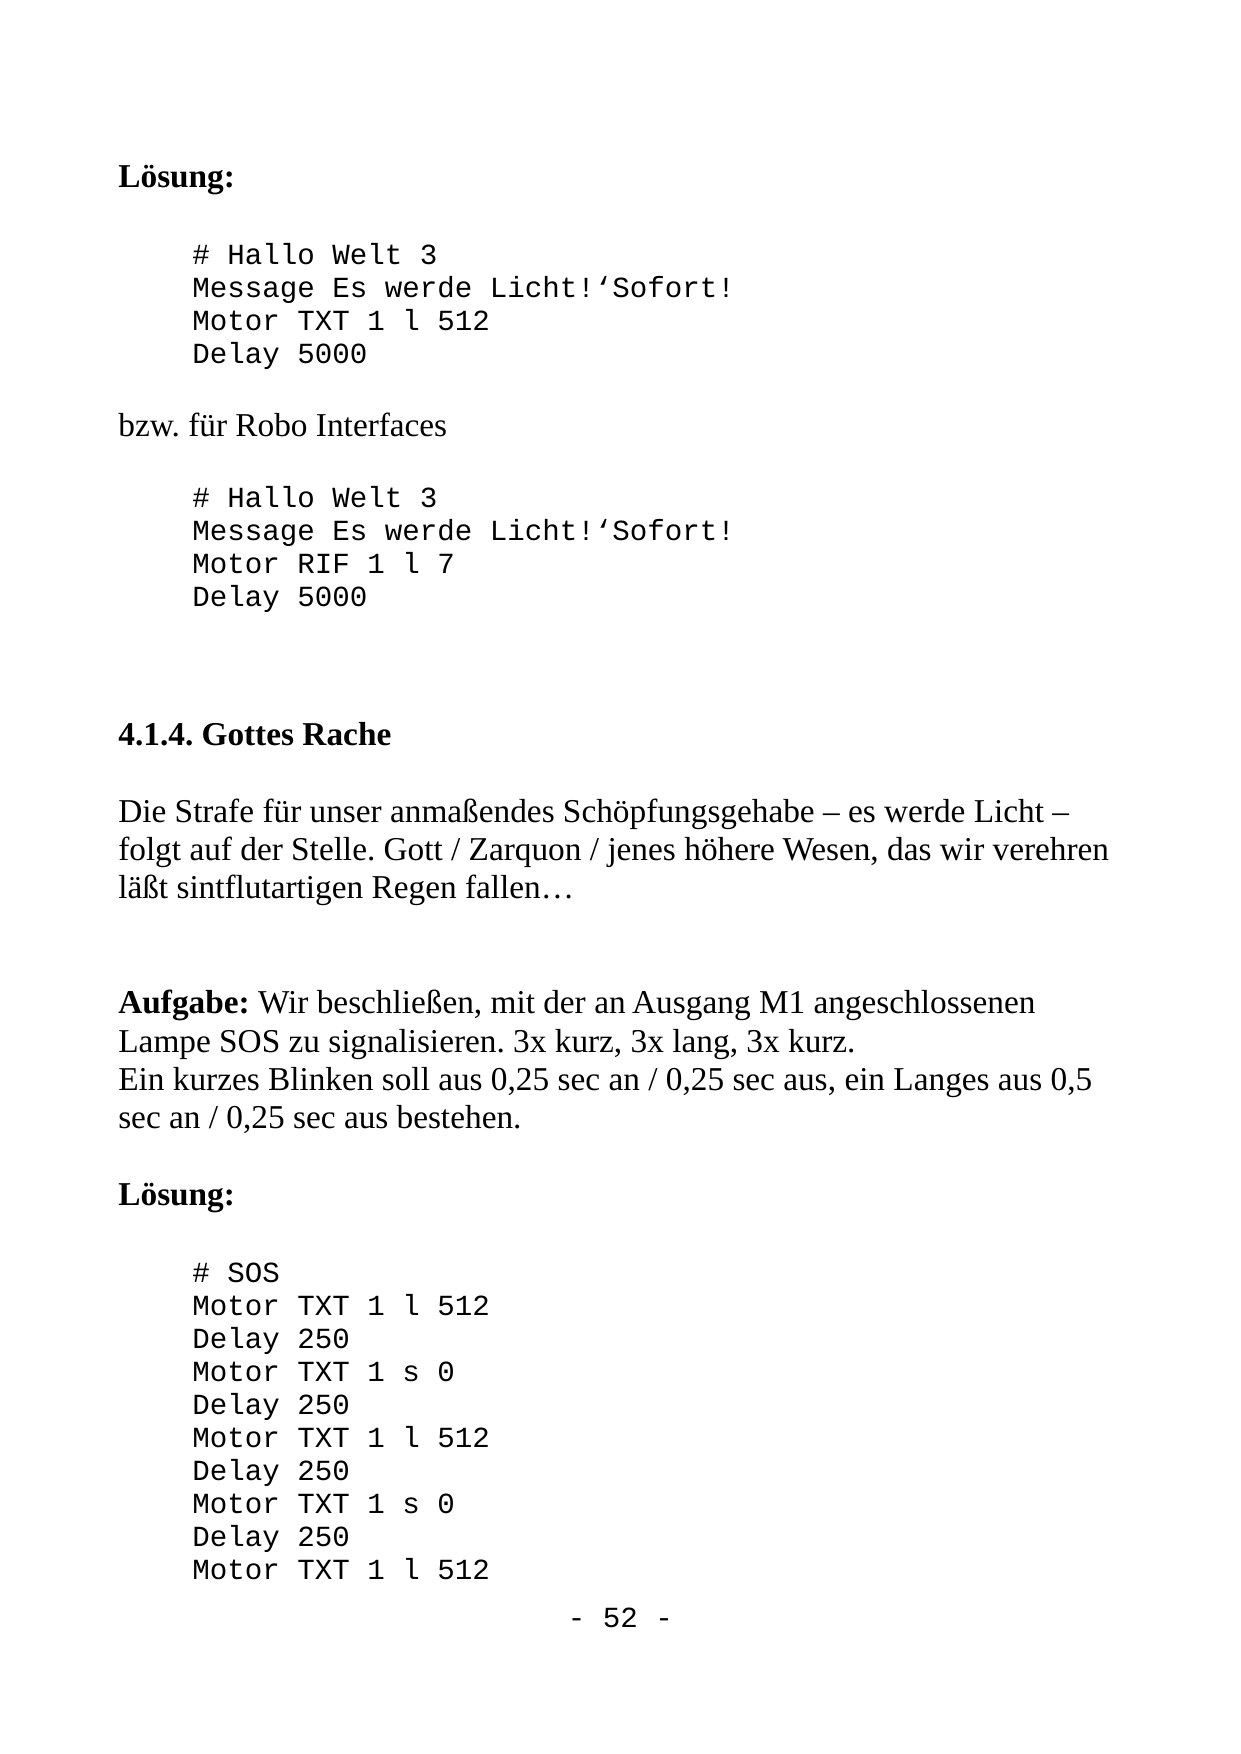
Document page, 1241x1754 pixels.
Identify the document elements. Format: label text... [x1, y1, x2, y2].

text Ein kurzes Blinken soll aus 0,25 sec an / 0,25 sec aus, ein Langes aus 0,5 sec an / 0,25 sec aus bestehen. [118, 1059, 1122, 1136]
text 4.1.4. Gottes Rache [118, 714, 1122, 753]
text Motor TXT 1 l 512 [118, 306, 1122, 339]
text # SOS [118, 1251, 1122, 1291]
text Delay 250 [118, 1324, 1122, 1357]
text bzw. für Robo Interfaces [118, 405, 1122, 443]
text Message Es werde Licht!‘Sofort! [118, 516, 1122, 549]
text Delay 5000 [118, 582, 1122, 615]
text Lösung: [118, 1174, 1122, 1213]
text Motor TXT 1 s 0 [118, 1489, 1122, 1522]
text Delay 250 [118, 1522, 1122, 1555]
text Motor TXT 1 s 0 [118, 1357, 1122, 1390]
text Motor TXT 1 l 512 [118, 1423, 1122, 1456]
text Aufgabe: Wir beschließen, mit der an Ausgang M1 angeschlossenen Lampe SOS zu signalisieren. 3x kurz, 3x lang, 3x kurz. [118, 983, 1122, 1059]
text Delay 5000 [118, 339, 1122, 372]
text Motor TXT 1 l 512 [118, 1291, 1122, 1324]
text Die Strafe für unser anmaßendes Schöpfungsgehabe – es werde Licht – folgt auf der Stelle. Gott / Zarquon / jenes höhere Wesen, das wir verehren läßt sintflutartigen Regen fallen… [118, 791, 1122, 906]
text Motor TXT 1 l 512 [118, 1555, 1122, 1588]
text # Hallo Welt 3 [118, 476, 1122, 516]
text Motor RIF 1 l 7 [118, 549, 1122, 582]
text Message Es werde Licht!‘Sofort! [118, 273, 1122, 306]
text Lösung: [118, 156, 1122, 195]
text Delay 250 [118, 1390, 1122, 1423]
text Delay 250 [118, 1456, 1122, 1489]
text # Hallo Welt 3 [118, 233, 1122, 273]
